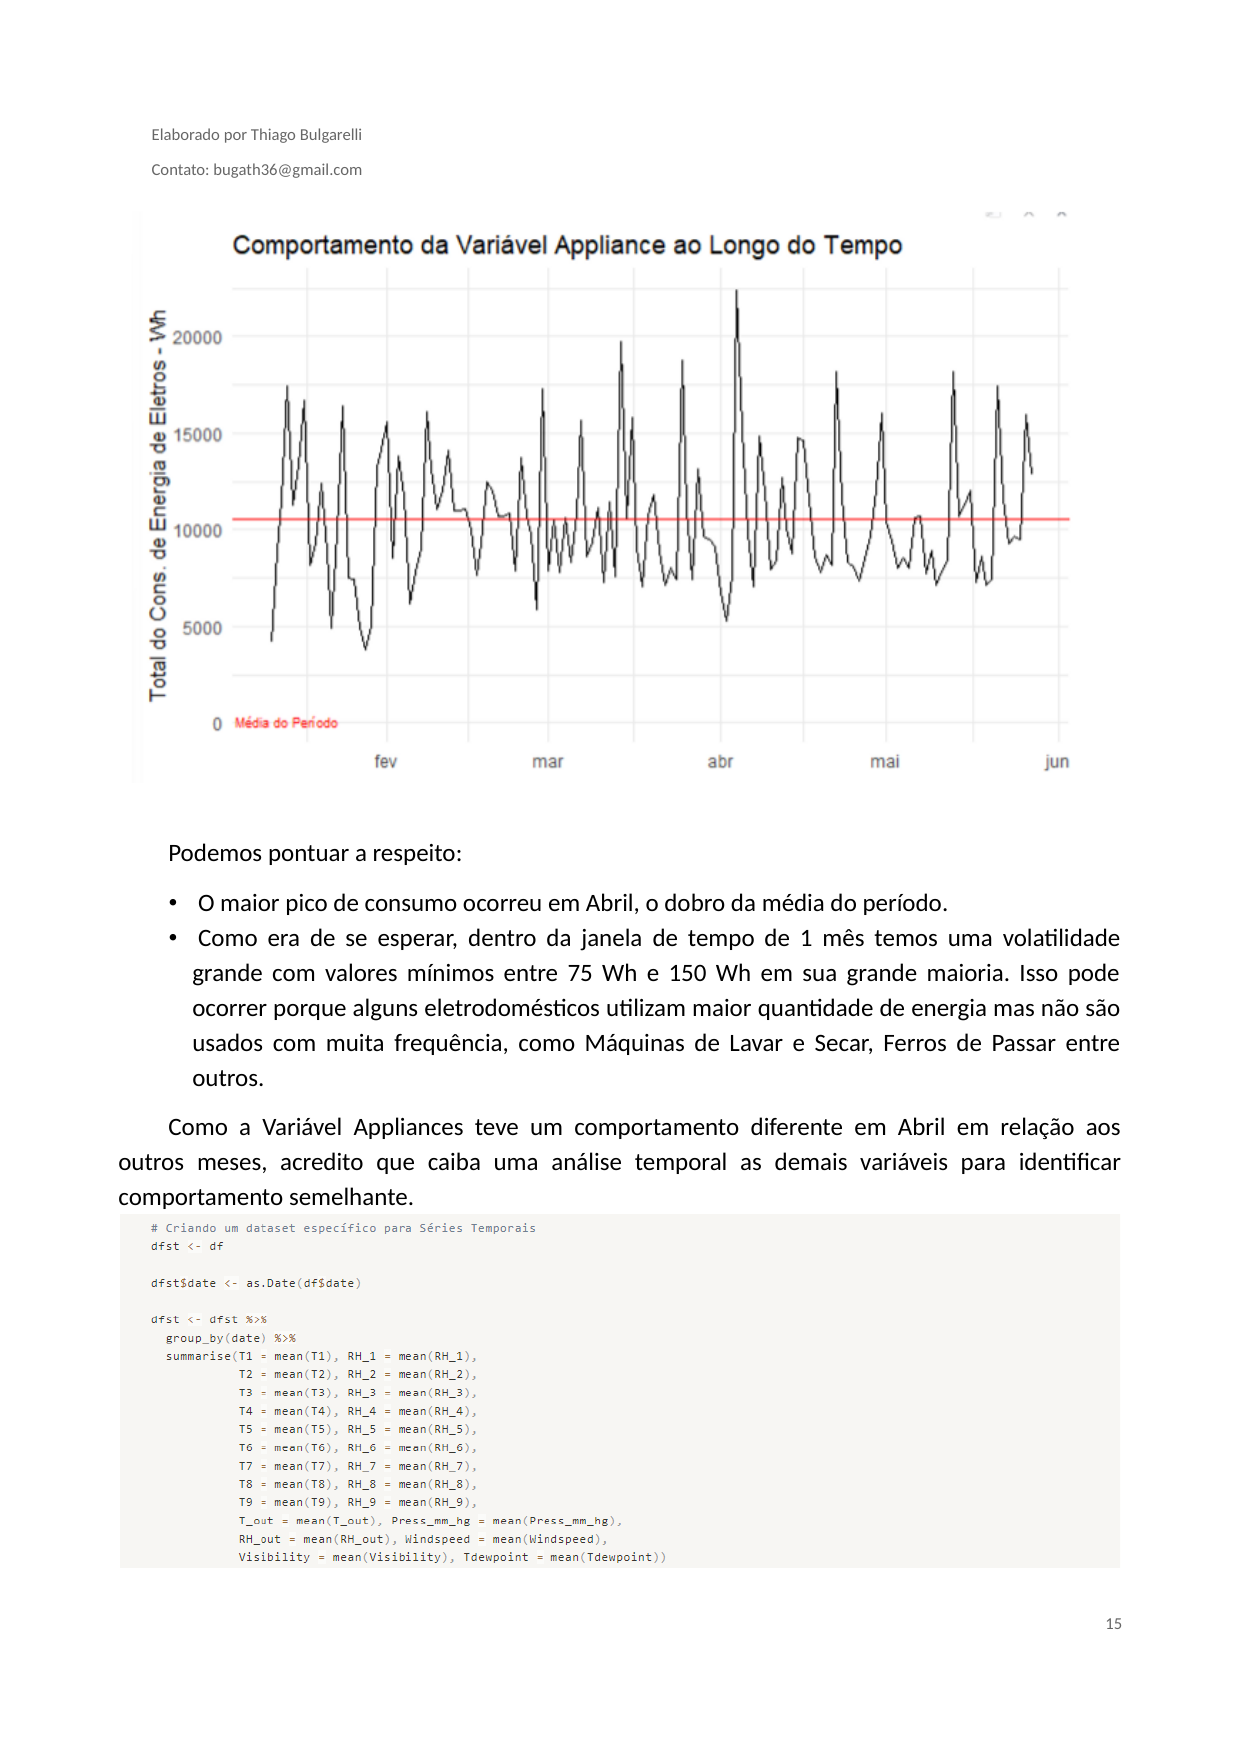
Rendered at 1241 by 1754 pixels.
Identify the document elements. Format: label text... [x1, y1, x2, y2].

text Como a Variável Appliances teve um comportamento diferente em Abril em relação aos outros meses, acredito que caiba uma análise temporal as demais variáveis para identificar comportamento semelhante. [118, 1111, 1122, 1212]
text Podemos pontuar a respeito: [118, 837, 1122, 868]
list Como era de se esperar, dentro da janela de tempo de 1 mês temos uma volatilidade grande com valores mínimos entre 75 Wh e 150 Wh em sua grande maioria. Isso pode ocorrer porque alguns eletrodomésticos utilizam maior quantidade de energia mas não são usados com muita frequência, como Máquinas de Lavar e Secar, Ferros de Passar entre outros. [162, 922, 1122, 1092]
picture [131, 209, 1109, 783]
picture [120, 1214, 1121, 1568]
list O maior pico de consumo ocorreu em Abril, o dobro da média do período. [162, 887, 1122, 917]
